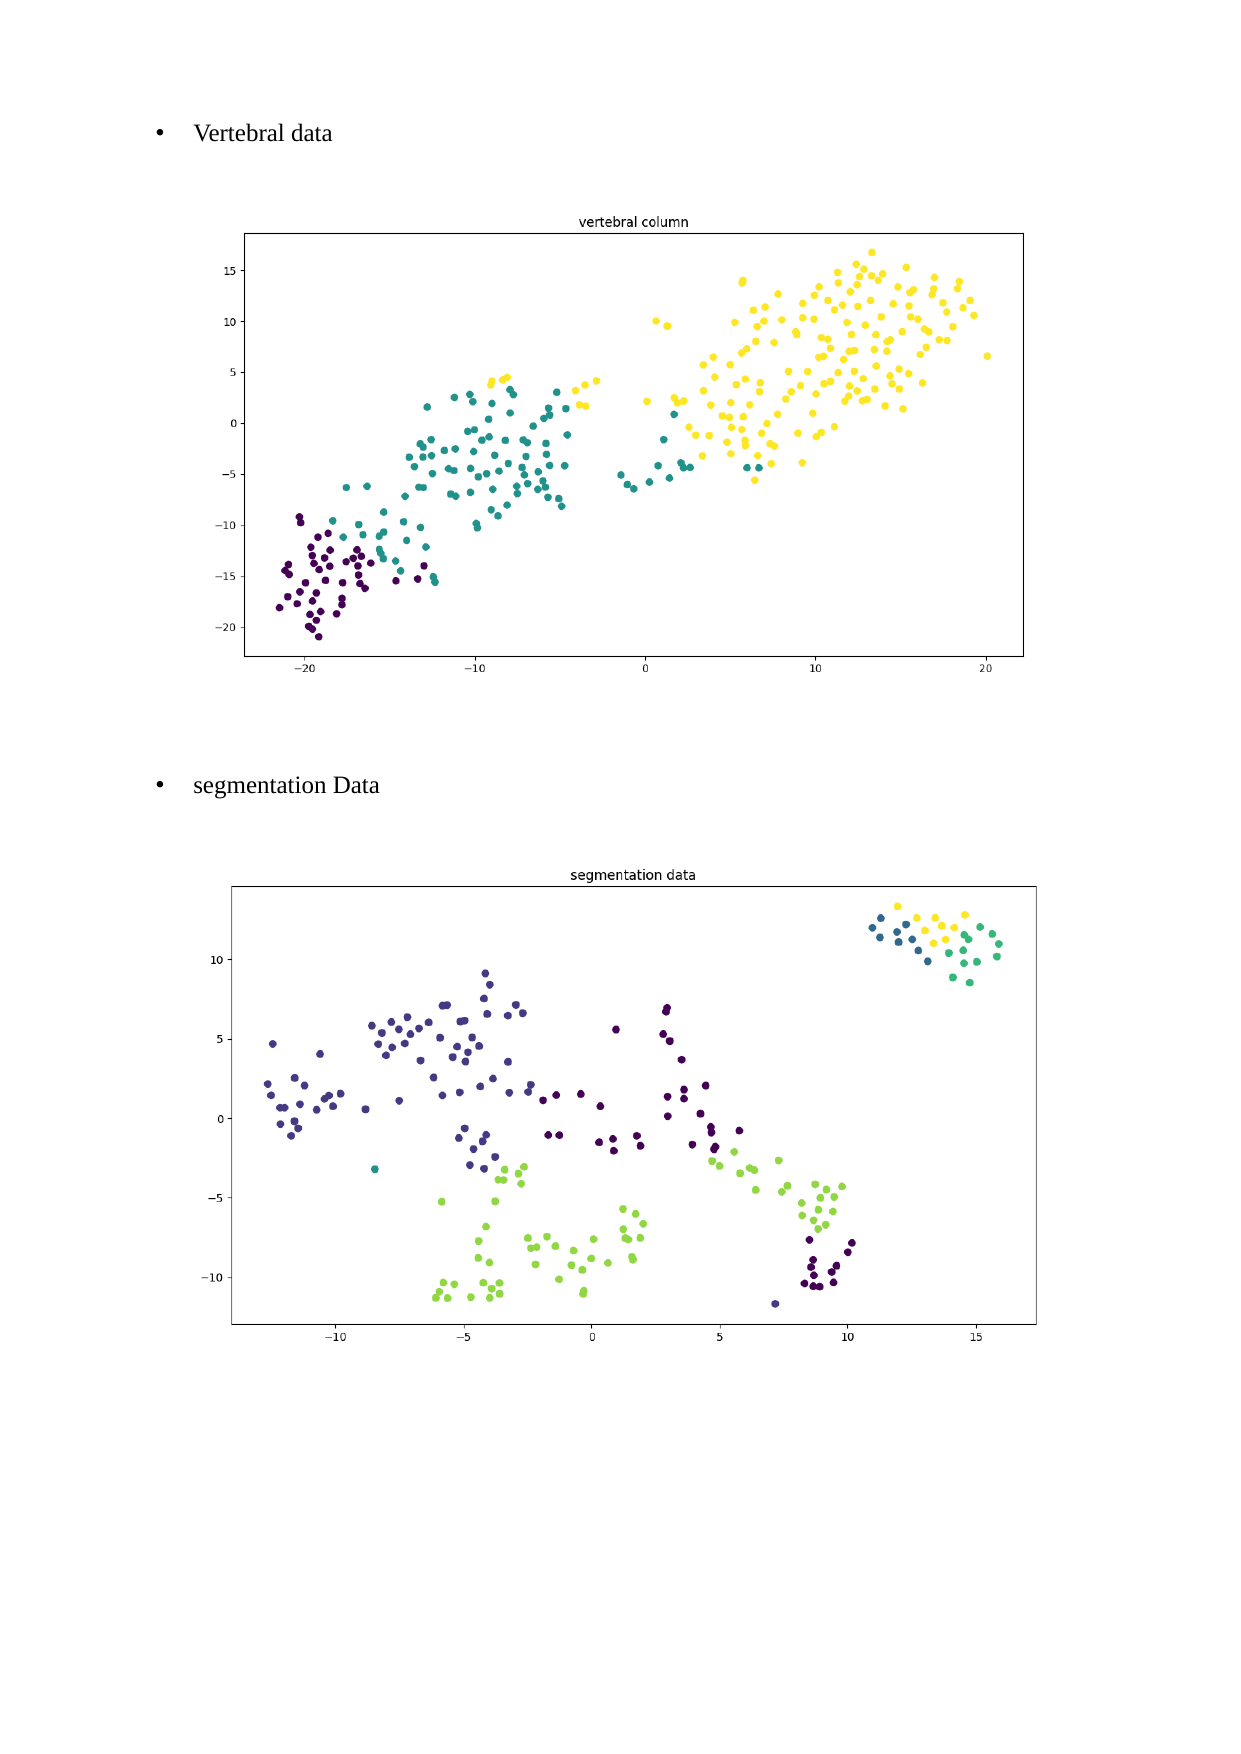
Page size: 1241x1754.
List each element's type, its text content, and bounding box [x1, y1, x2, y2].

list segmentation Data [156, 770, 1122, 799]
picture [118, 167, 1123, 716]
list Vertebral data [156, 118, 1122, 147]
picture [101, 818, 1139, 1386]
